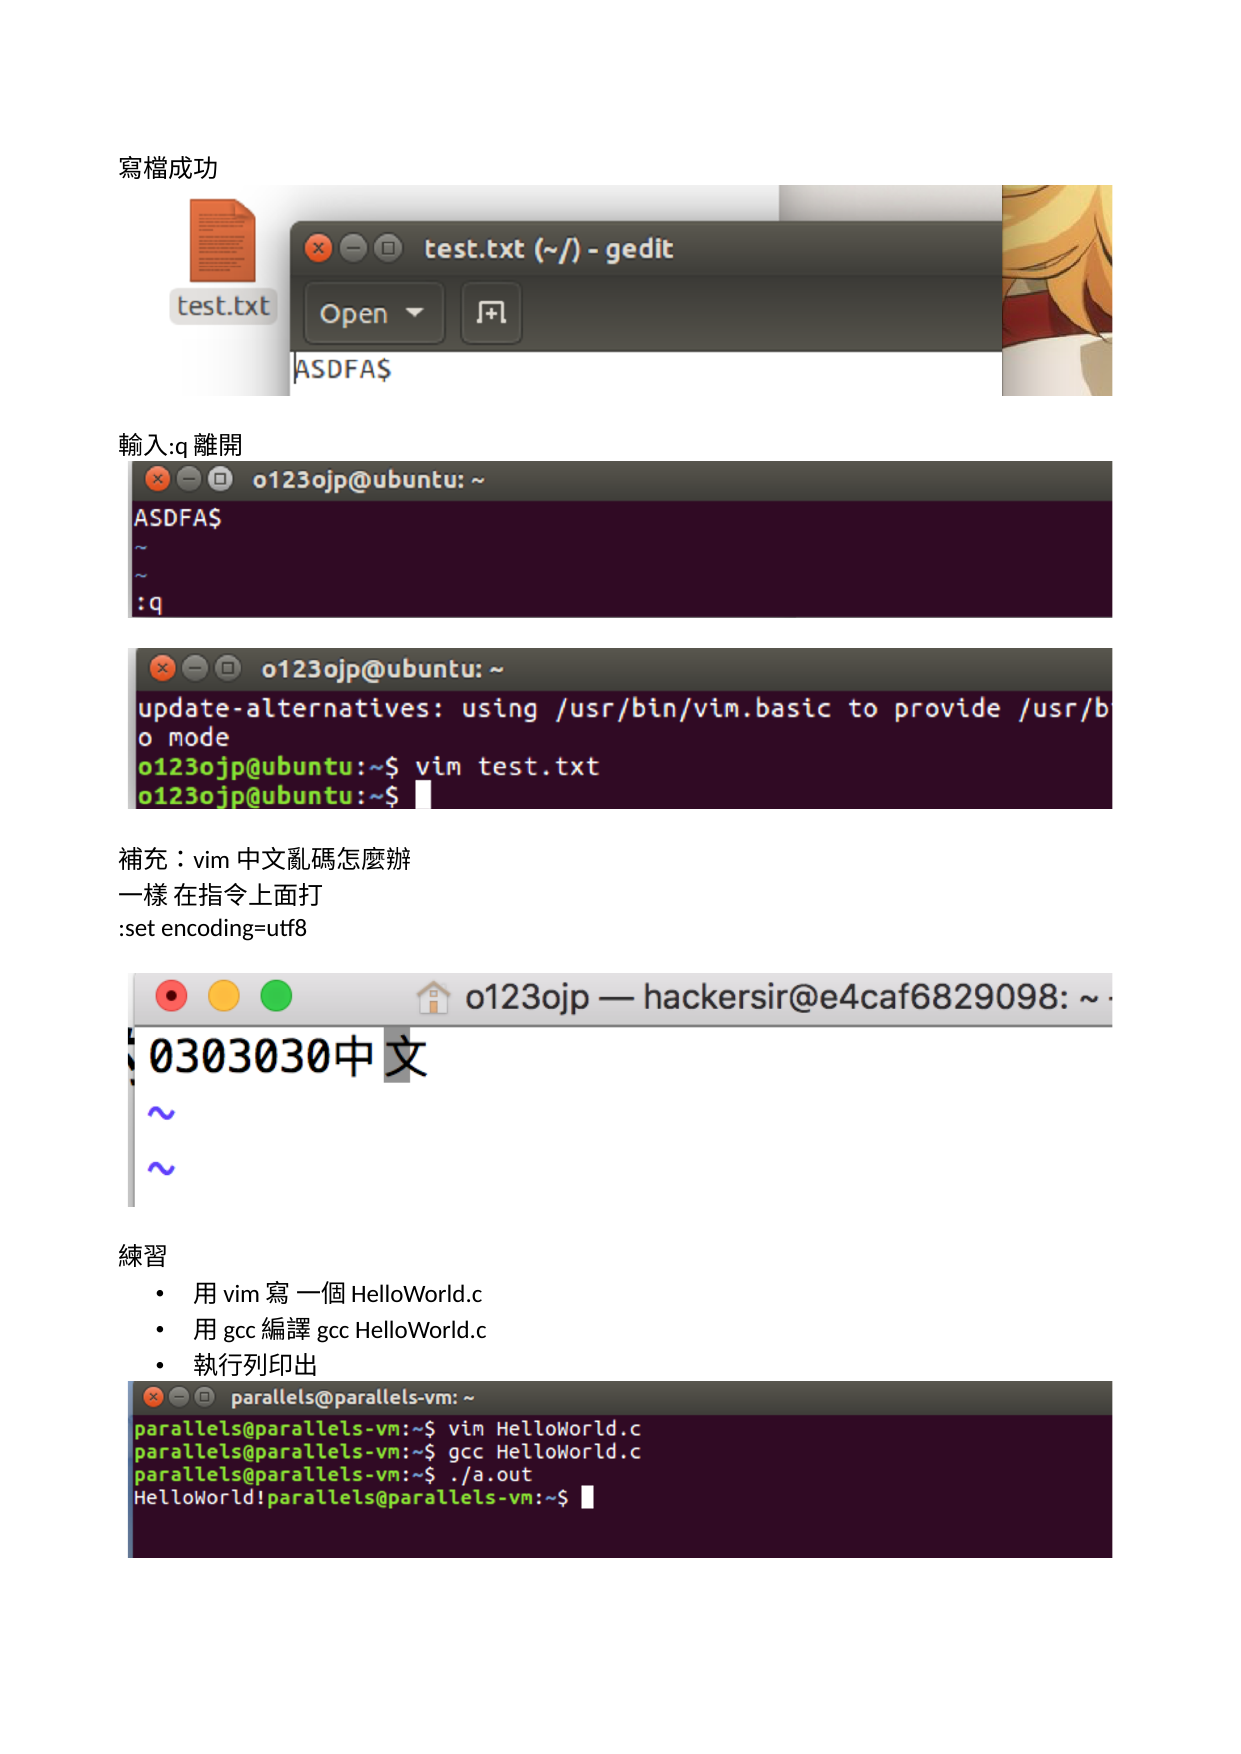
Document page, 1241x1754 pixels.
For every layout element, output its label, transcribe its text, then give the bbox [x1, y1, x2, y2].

text 寫檔成功 [118, 149, 1122, 185]
picture [127, 648, 1113, 809]
list 用gcc編譯 gcc HelloWorld.c [156, 1309, 1122, 1346]
picture [127, 461, 1113, 618]
picture [127, 185, 1113, 396]
list 執行列印出 [156, 1346, 1122, 1382]
text 一樣 在指令上面打 [118, 876, 1122, 912]
text :set encoding=utf8 [118, 912, 1122, 942]
text 補充：vim 中文亂碼怎麼辦 [118, 839, 1122, 876]
list 用vim寫 一個HelloWorld.c [156, 1273, 1122, 1309]
text 練習 [118, 1237, 1122, 1273]
picture [127, 1381, 1113, 1558]
text 輸入:q 離開 [118, 426, 1122, 462]
picture [127, 973, 1113, 1207]
